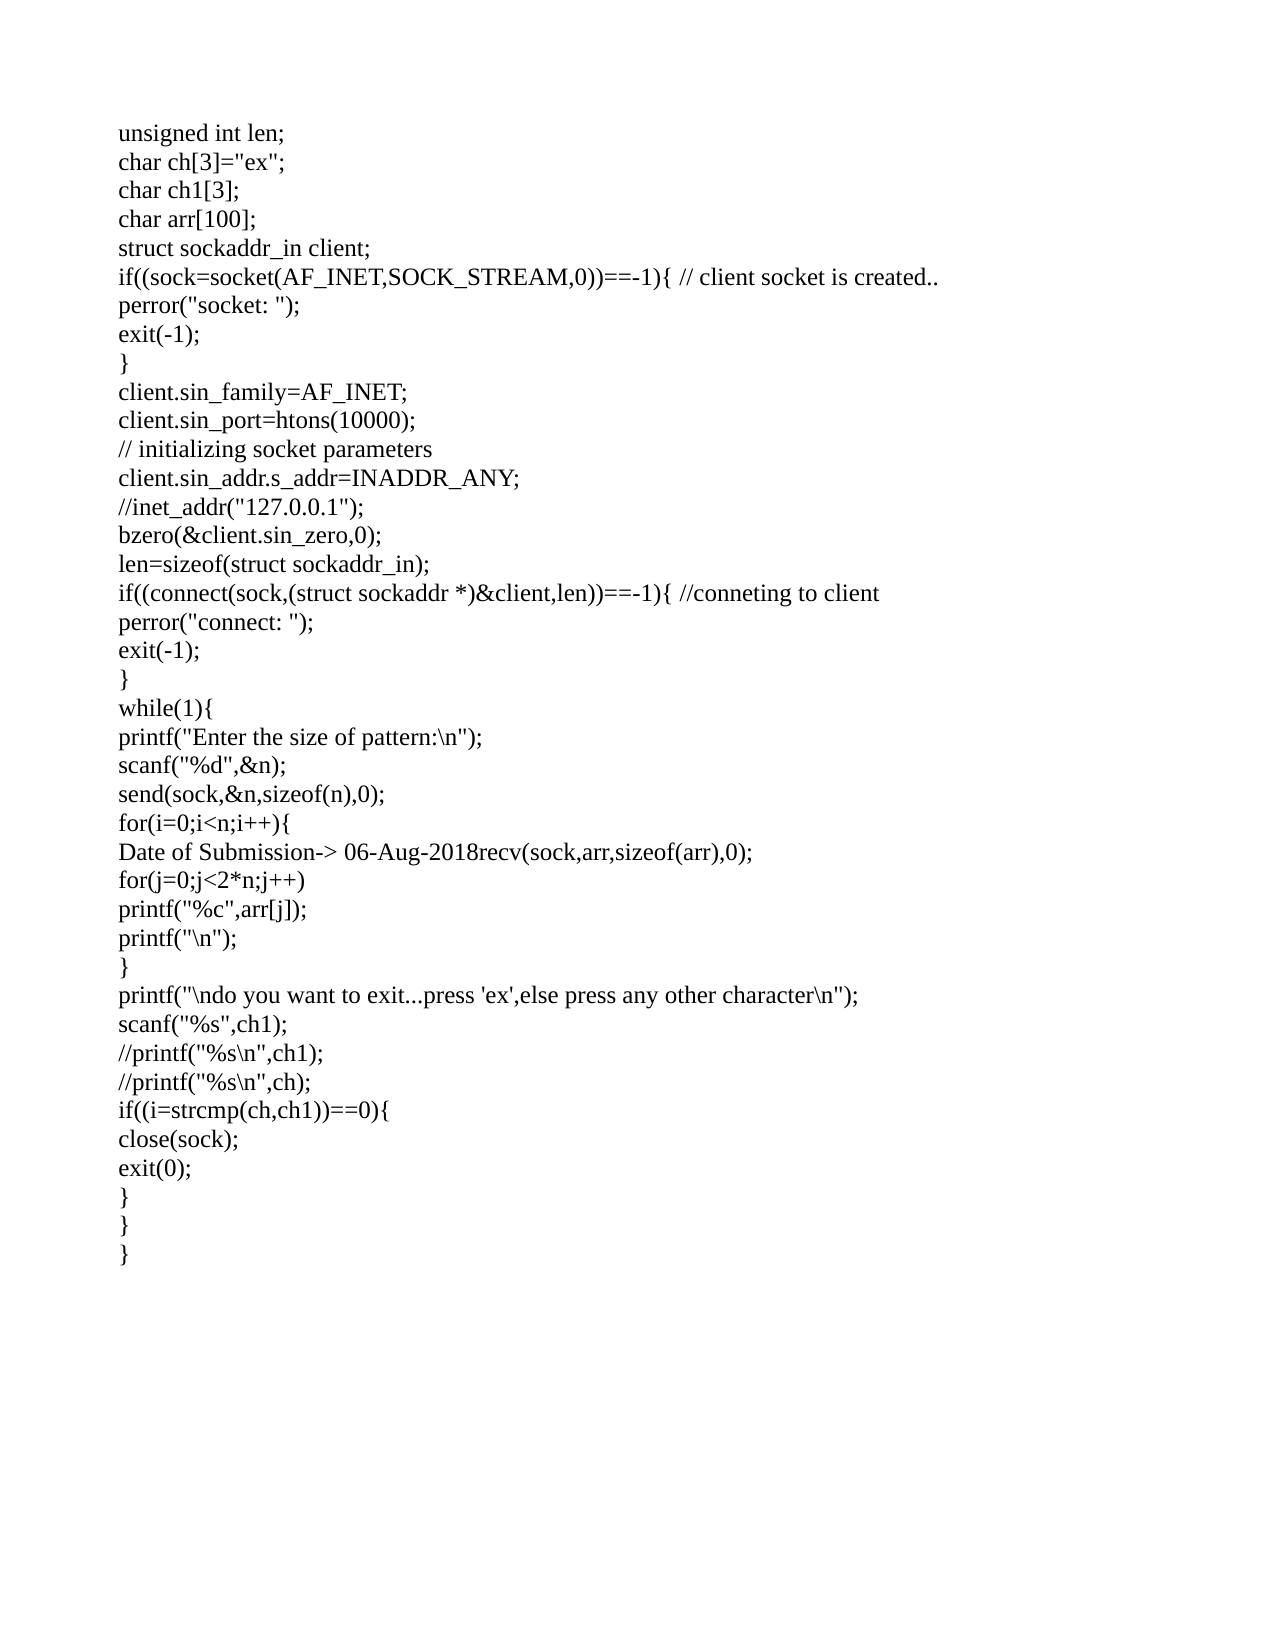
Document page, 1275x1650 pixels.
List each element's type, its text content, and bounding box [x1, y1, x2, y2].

text printf("\n"); [118, 923, 1157, 952]
text char ch[3]="ex"; [118, 147, 1157, 176]
text for(j=0;j<2*n;j++) [118, 866, 1157, 894]
text while(1){ [118, 693, 1157, 722]
text Date of Submission-> 06-Aug-2018recv(sock,arr,sizeof(arr),0); [118, 837, 1157, 866]
text if((i=strcmp(ch,ch1))==0){ [118, 1096, 1157, 1124]
text //printf("%s\n",ch1); [118, 1038, 1157, 1067]
text char arr[100]; [118, 204, 1157, 233]
text client.sin_family=AF_INET; [118, 377, 1157, 406]
text perror("socket: "); [118, 291, 1157, 319]
text bzero(&client.sin_zero,0); [118, 521, 1157, 549]
text scanf("%d",&n); [118, 751, 1157, 779]
text perror("connect: "); [118, 607, 1157, 636]
text send(sock,&n,sizeof(n),0); [118, 779, 1157, 808]
text for(i=0;i<n;i++){ [118, 808, 1157, 837]
text exit(-1); [118, 319, 1157, 348]
text printf("%c",arr[j]); [118, 894, 1157, 923]
text char ch1[3]; [118, 176, 1157, 204]
text // initializing socket parameters [118, 434, 1157, 463]
text if((connect(sock,(struct sockaddr *)&client,len))==-1){ //conneting to client [118, 578, 1157, 607]
text } [118, 1239, 1157, 1268]
text exit(0); [118, 1153, 1157, 1182]
text struct sockaddr_in client; [118, 233, 1157, 262]
text //printf("%s\n",ch); [118, 1067, 1157, 1096]
text } [118, 1211, 1157, 1239]
text printf("\ndo you want to exit...press 'ex',else press any other character\n"); [118, 981, 1157, 1009]
text client.sin_addr.s_addr=INADDR_ANY; [118, 463, 1157, 492]
text len=sizeof(struct sockaddr_in); [118, 549, 1157, 578]
text if((sock=socket(AF_INET,SOCK_STREAM,0))==-1){ // client socket is created.. [118, 262, 1157, 291]
text client.sin_port=htons(10000); [118, 406, 1157, 434]
text } [118, 348, 1157, 377]
text close(sock); [118, 1124, 1157, 1153]
text //inet_addr("127.0.0.1"); [118, 492, 1157, 521]
text scanf("%s",ch1); [118, 1009, 1157, 1038]
text printf("Enter the size of pattern:\n"); [118, 722, 1157, 751]
text } [118, 664, 1157, 693]
text } [118, 1182, 1157, 1211]
text unsigned int len; [118, 118, 1157, 147]
text } [118, 952, 1157, 981]
text exit(-1); [118, 636, 1157, 664]
